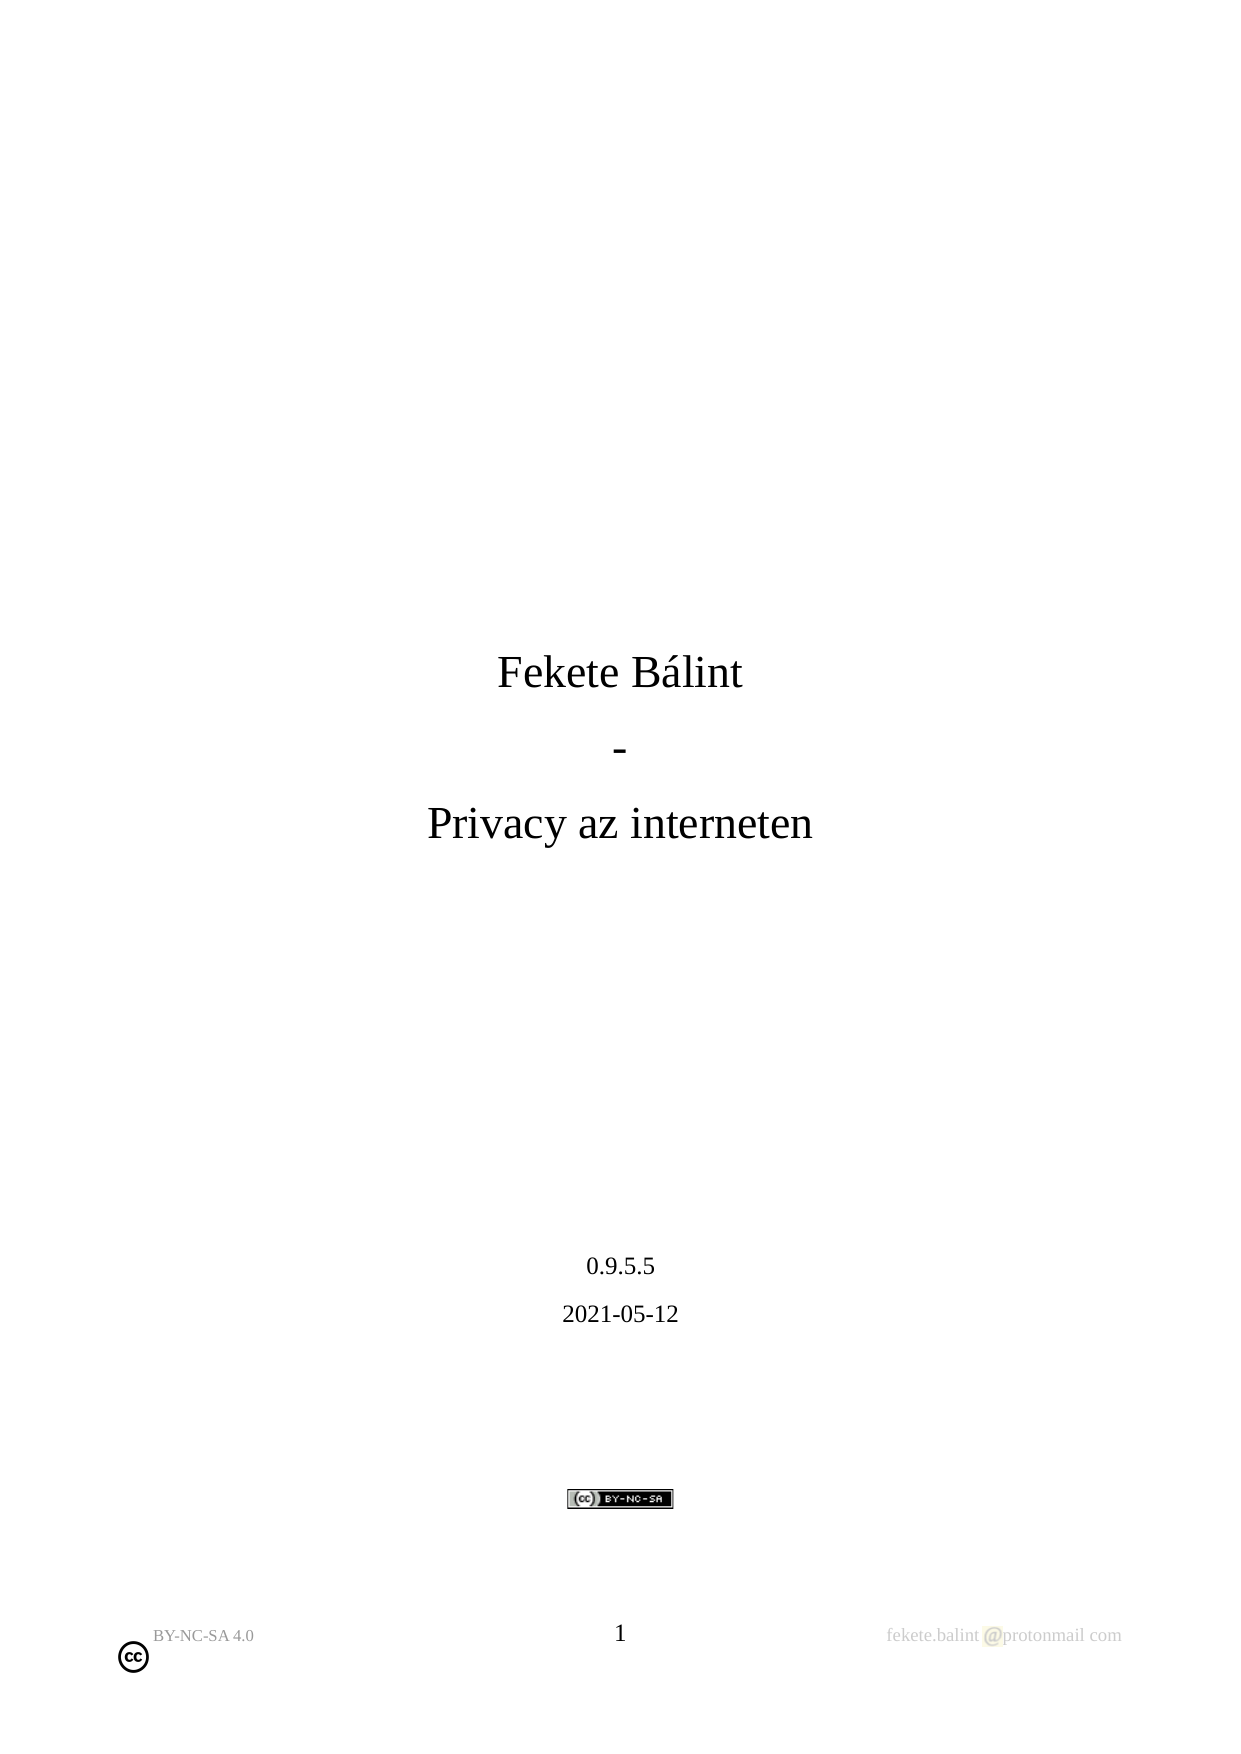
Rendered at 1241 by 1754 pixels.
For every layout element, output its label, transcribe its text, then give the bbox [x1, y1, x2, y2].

picture [118, 1641, 149, 1673]
text - [118, 720, 1122, 773]
picture [982, 1626, 1003, 1647]
text Privacy az interneten [118, 795, 1122, 848]
picture [567, 1489, 674, 1509]
text 0.9.5.5 [118, 1251, 1122, 1280]
text 2021-05-11 [118, 1299, 1122, 1327]
text Fekete Bálint [118, 645, 1122, 698]
